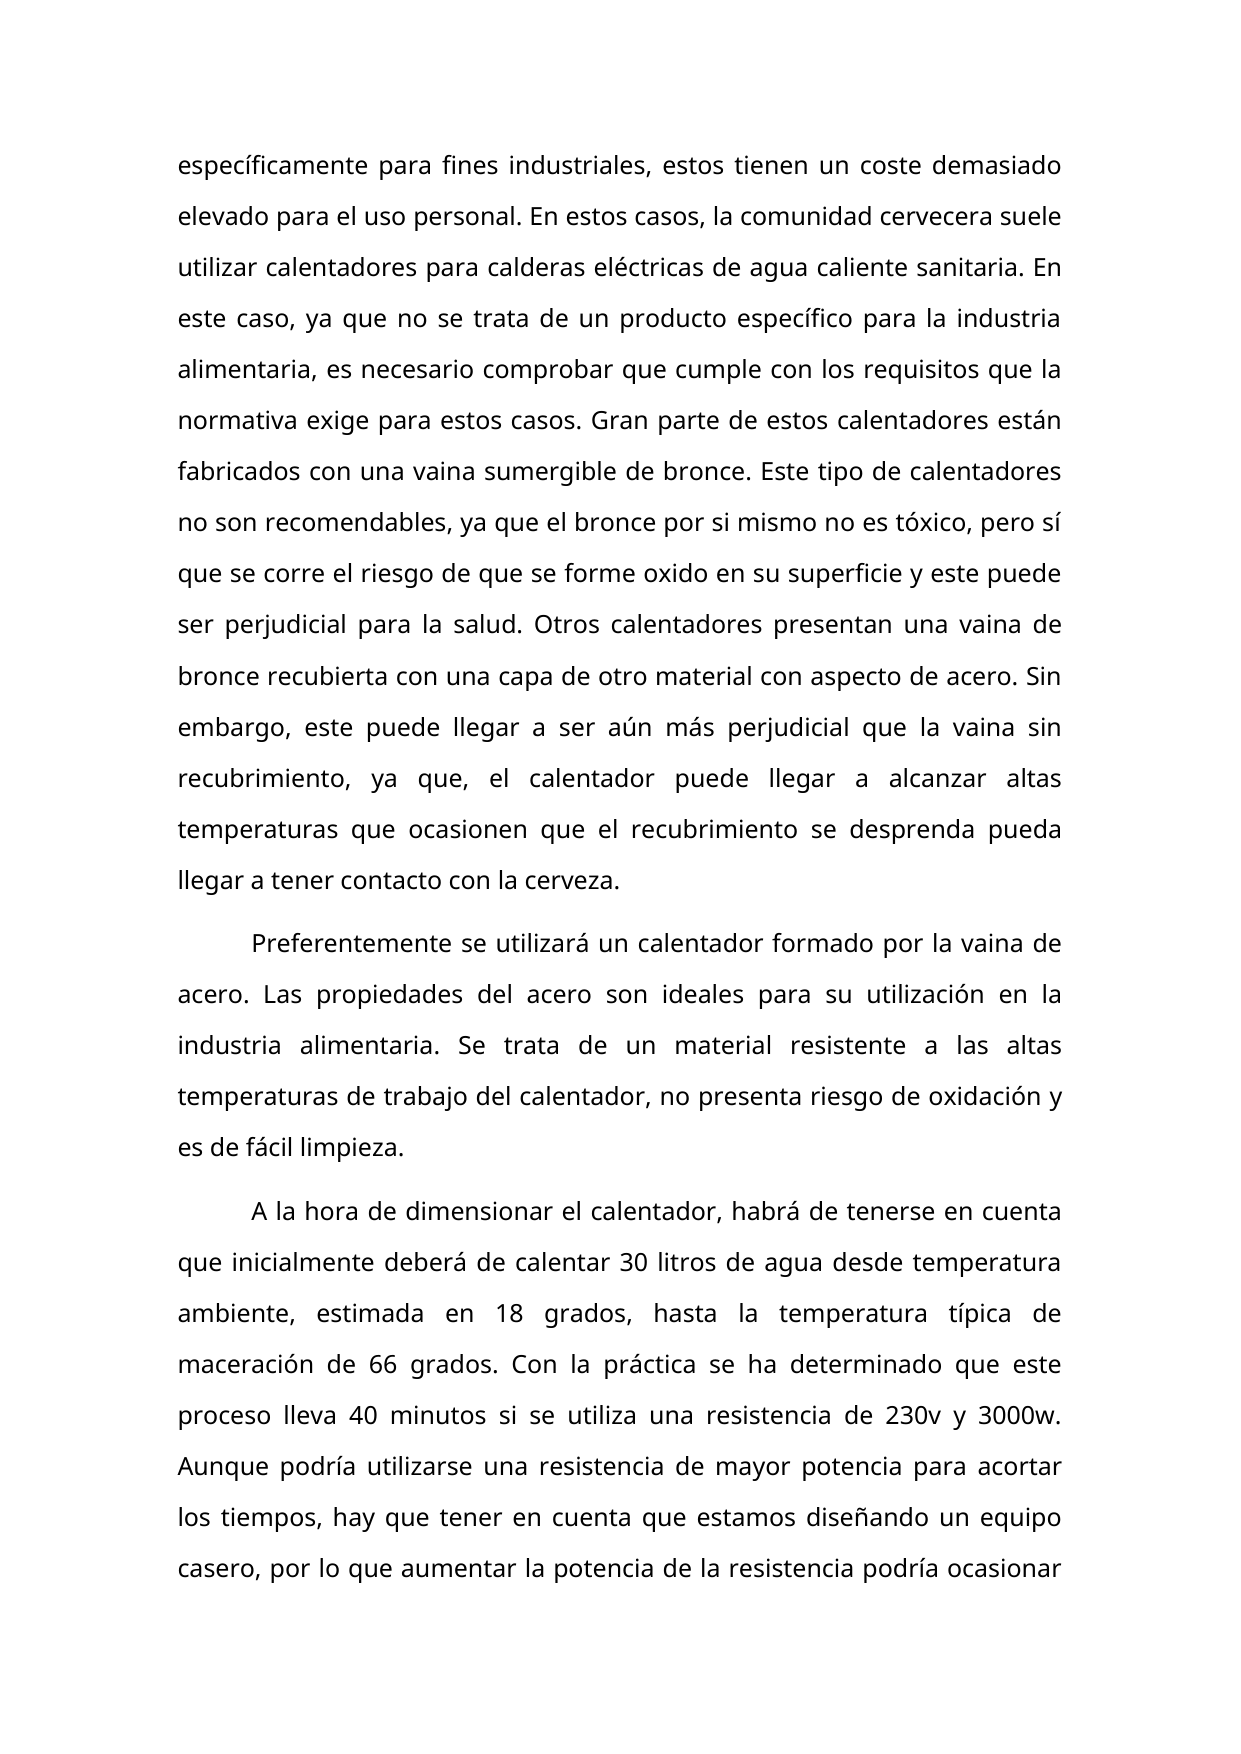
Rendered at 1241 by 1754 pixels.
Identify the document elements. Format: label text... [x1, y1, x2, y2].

text Preferentemente se utilizará un calentador formado por la vaina de acero. Las propiedades del acero son ideales para su utilización en la industria alimentaria. Se trata de un material resistente a las altas temperaturas de trabajo del calentador, no presenta riesgo de oxidación y es de fácil limpieza. [177, 926, 1063, 1164]
text específicamente para fines industriales, estos tienen un coste demasiado elevado para el uso personal. En estos casos, la comunidad cervecera suele utilizar calentadores para calderas eléctricas de agua caliente sanitaria. En este caso, ya que no se trata de un producto específico para la industria alimentaria, es necesario comprobar que cumple con los requisitos que la normativa exige para estos casos. Gran parte de estos calentadores están fabricados con una vaina sumergible de bronce. Este tipo de calentadores no son recomendables, ya que el bronce por si mismo no es tóxico, pero sí que se corre el riesgo de que se forme oxido en su superficie y este puede ser perjudicial para la salud. Otros calentadores presentan una vaina de bronce recubierta con una capa de otro material con aspecto de acero. Sin embargo, este puede llegar a ser aún más perjudicial que la vaina sin recubrimiento, ya que, el calentador puede llegar a alcanzar altas temperaturas que ocasionen que el recubrimiento se desprenda pueda llegar a tener contacto con la cerveza. [177, 148, 1063, 896]
text A la hora de dimensionar el calentador, habrá de tenerse en cuenta que inicialmente deberá de calentar 30 litros de agua desde temperatura ambiente, estimada en 18 grados, hasta la temperatura típica de maceración de 66 grados. Con la práctica se ha determinado que este proceso lleva 40 minutos si se utiliza una resistencia de 230v y 3000w. Aunque podría utilizarse una resistencia de mayor potencia para acortar los tiempos, hay que tener en cuenta que estamos diseñando un equipo casero, por lo que aumentar la potencia de la resistencia podría ocasionar [177, 1193, 1063, 1585]
